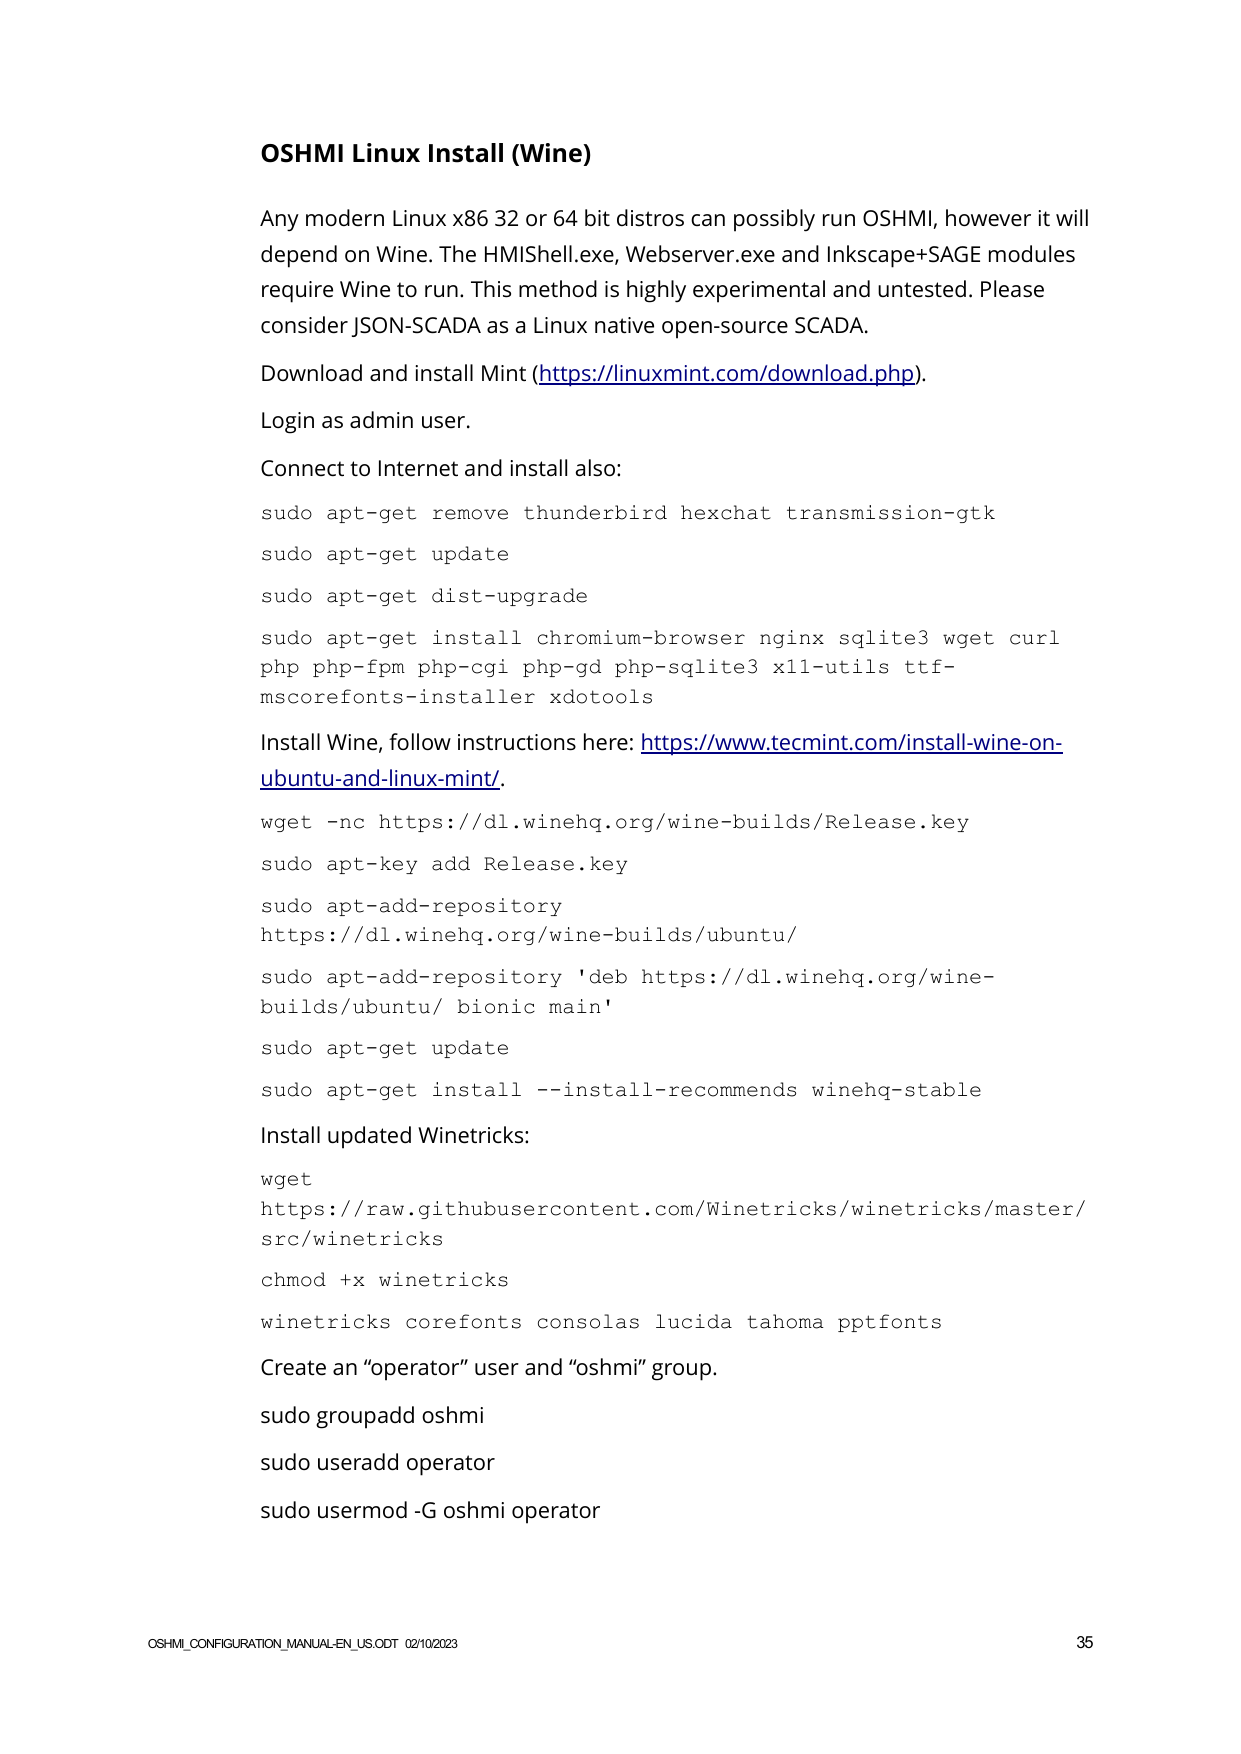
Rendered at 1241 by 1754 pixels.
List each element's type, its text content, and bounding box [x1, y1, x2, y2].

text sudo apt-add-repository 'deb https://dl.winehq.org/wine-builds/ubuntu/ bionic main' [260, 965, 1093, 1019]
text Install updated Winetricks: [260, 1120, 1093, 1149]
text winetricks corefonts consolas lucida tahoma pptfonts [260, 1310, 1093, 1335]
text wget -nc https://dl.winehq.org/wine-builds/Release.key [260, 810, 1093, 835]
text Download and install Mint (https://linuxmint.com/download.php). [260, 358, 1093, 388]
text chmod +x winetricks [260, 1268, 1093, 1293]
text sudo usermod -G oshmi operator [260, 1495, 1093, 1525]
text sudo apt-get install --install-recommends winehq-stable [260, 1078, 1093, 1103]
text Any modern Linux x86 32 or 64 bit distros can possibly run OSHMI, however it will depend on Wine. The HMIShell.exe, Webserver.exe and Inkscape+SAGE modules require Wine to run. This method is highly experimental and untested. Please consider JSON-SCADA as a Linux native open-source SCADA. [260, 203, 1093, 340]
text sudo apt-get dist-upgrade [260, 584, 1093, 609]
text Install Wine, follow instructions here: https://www.tecmint.com/install-wine-on-ubuntu-and-linux-mint/. [260, 727, 1093, 792]
text sudo apt-get install chromium-browser nginx sqlite3 wget curl php php-fpm php-cgi php-gd php-sqlite3 x11-utils ttf-mscorefonts-installer xdotools [260, 626, 1093, 710]
text sudo apt-get update [260, 543, 1093, 567]
text sudo apt-add-repository https://dl.winehq.org/wine-builds/ubuntu/ [260, 894, 1093, 948]
text wget https://raw.githubusercontent.com/Winetricks/winetricks/master/src/winetricks [260, 1167, 1093, 1252]
text Connect to Internet and install also: [260, 453, 1093, 483]
text sudo apt-key add Release.key [260, 852, 1093, 877]
text sudo apt-get remove thunderbird hexchat transmission-gtk [260, 501, 1093, 526]
text Create an “operator” user and “oshmi” group. [260, 1352, 1093, 1382]
text sudo useradd operator [260, 1447, 1093, 1477]
text sudo apt-get update [260, 1036, 1093, 1061]
text sudo groupadd oshmi [260, 1399, 1093, 1429]
text Login as admin user. [260, 406, 1093, 435]
subtitle OSHMI Linux Install (Wine) [260, 136, 1093, 170]
